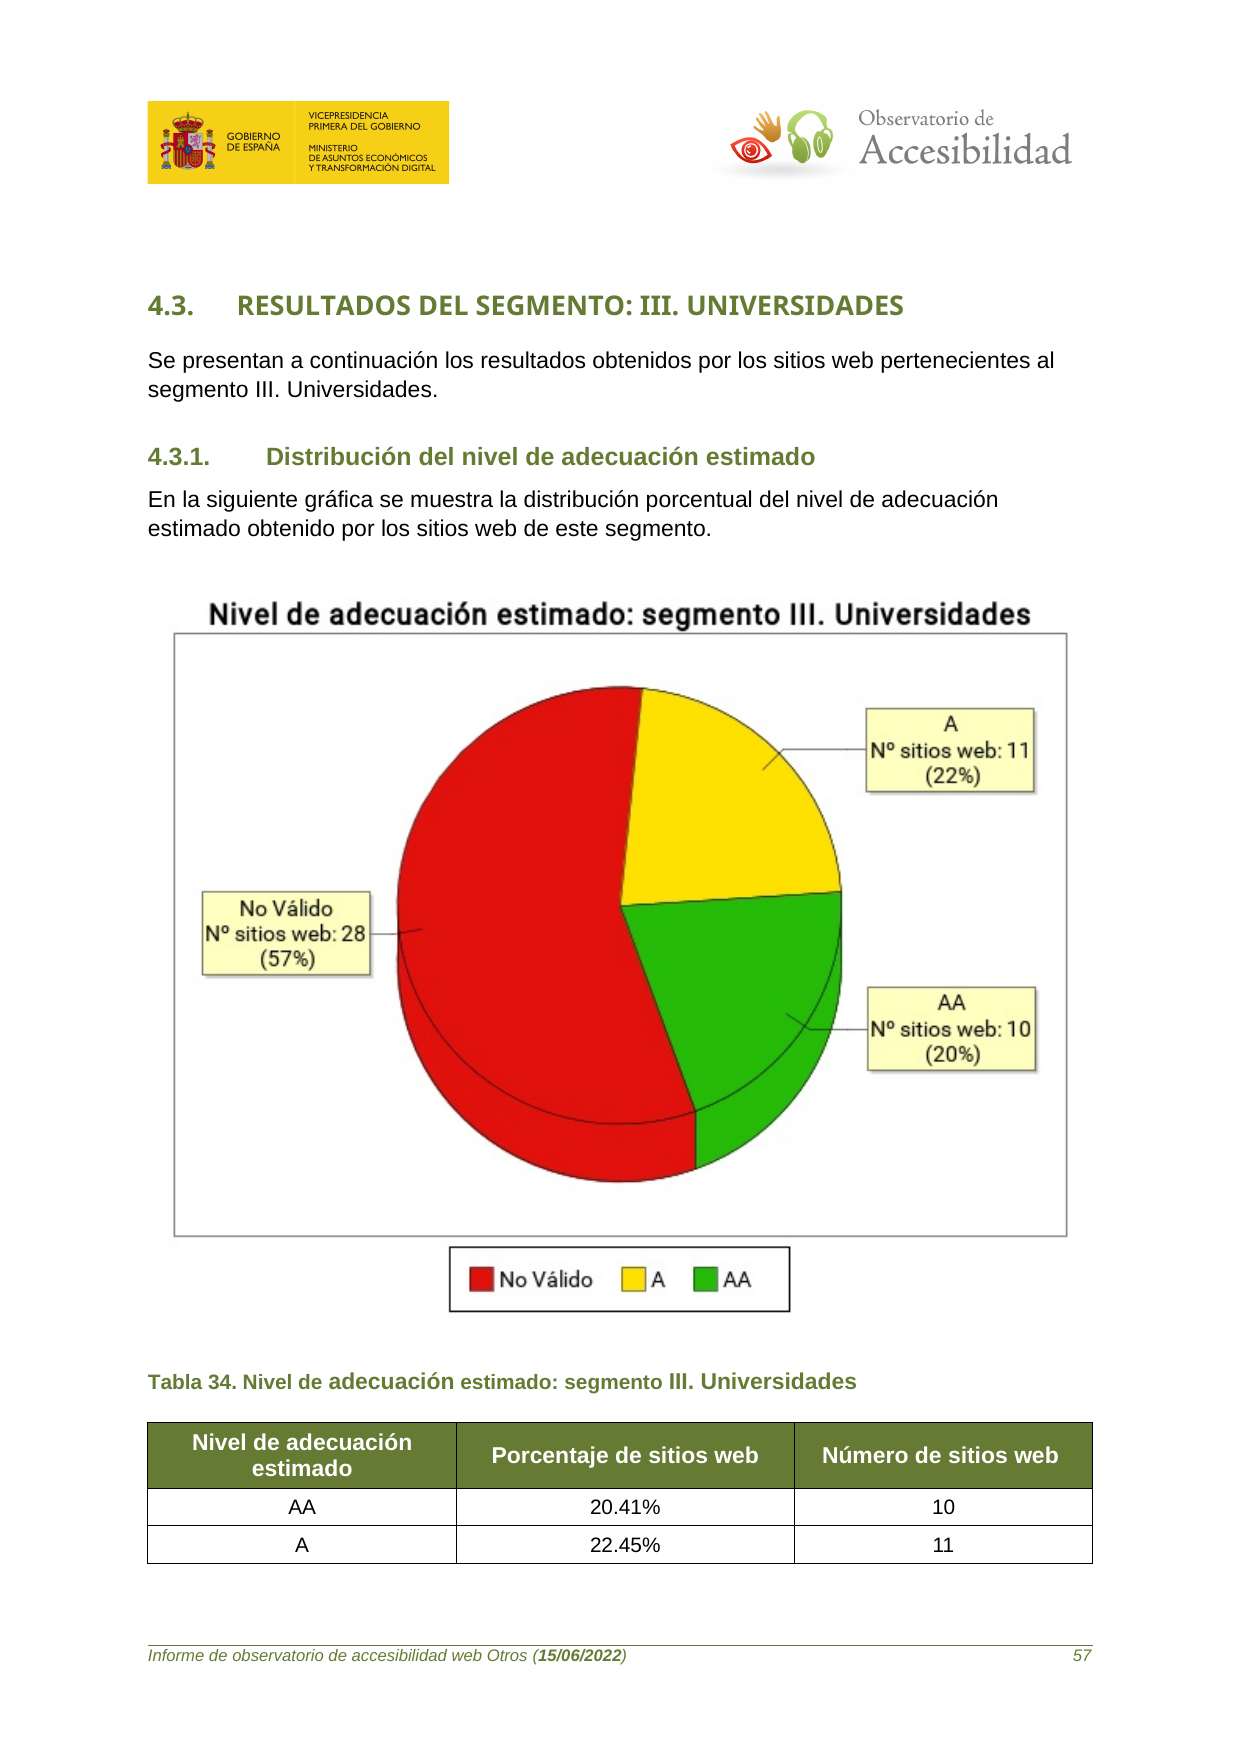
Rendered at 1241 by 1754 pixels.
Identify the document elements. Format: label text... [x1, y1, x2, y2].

text Tabla 1. Nivel de adecuación estimado: segmento III. Universidades [148, 1368, 1092, 1394]
picture [147, 101, 450, 184]
table_header Porcentaje de sitios web [457, 1423, 794, 1488]
table_cell 10 [795, 1489, 1092, 1525]
table_header Nivel de adecuación estimado [148, 1423, 456, 1488]
table_cell 22.45% [457, 1526, 794, 1563]
picture [710, 101, 1086, 184]
text Se presentan a continuación los resultados obtenidos por los sitios web pertenecientes al segmento III. Universidades. [148, 347, 1092, 402]
table_cell 20.41% [457, 1489, 794, 1525]
table_header Número de sitios web [795, 1423, 1092, 1488]
table_cell A [148, 1526, 456, 1563]
subtitle Distribución del nivel de adecuación estimado [148, 442, 1092, 471]
text En la siguiente gráfica se muestra la distribución porcentual del nivel de adecuación estimado obtenido por los sitios web de este segmento. [148, 486, 1092, 541]
picture [166, 597, 1074, 1314]
table_cell AA [148, 1489, 456, 1525]
subtitle Resultados del segmento: III. Universidades [148, 286, 1092, 323]
table_cell 11 [795, 1526, 1092, 1563]
